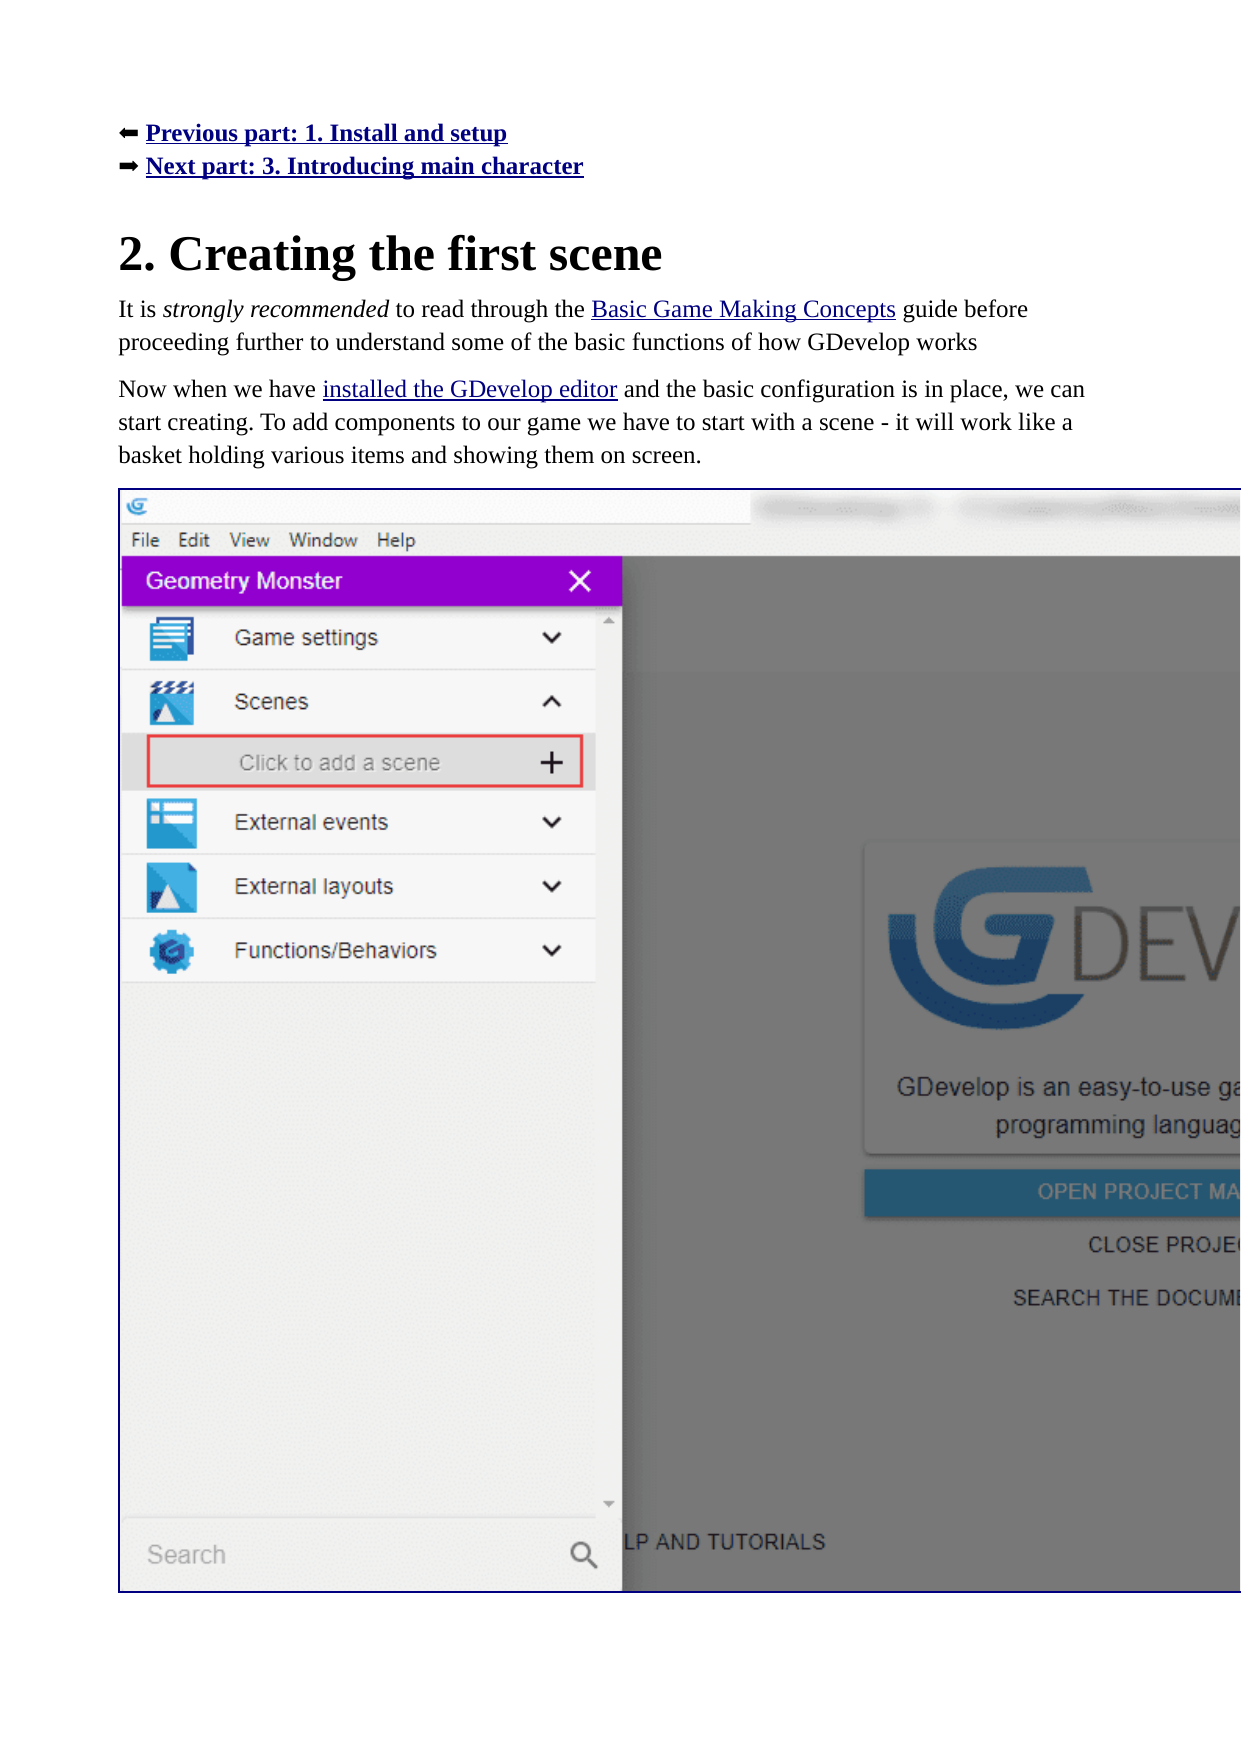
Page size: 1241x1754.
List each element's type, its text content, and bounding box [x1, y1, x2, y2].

text ⬅️ Previous part: 1. Install and setup ➡️ Next part: 3. Introducing main character [118, 118, 1122, 180]
picture [120, 490, 1241, 1591]
text Now when we have installed the GDevelop editor and the basic configuration is in place, we can start creating. To add components to our game we have to start with a scene - it will work like a basket holding various items and showing them on screen. [118, 374, 1122, 469]
text It is strongly recommended to read through the Basic Game Making Concepts guide before proceeding further to understand some of the basic functions of how GDevelop works [118, 294, 1122, 356]
subtitle 2. Creating the first scene [118, 224, 1122, 281]
